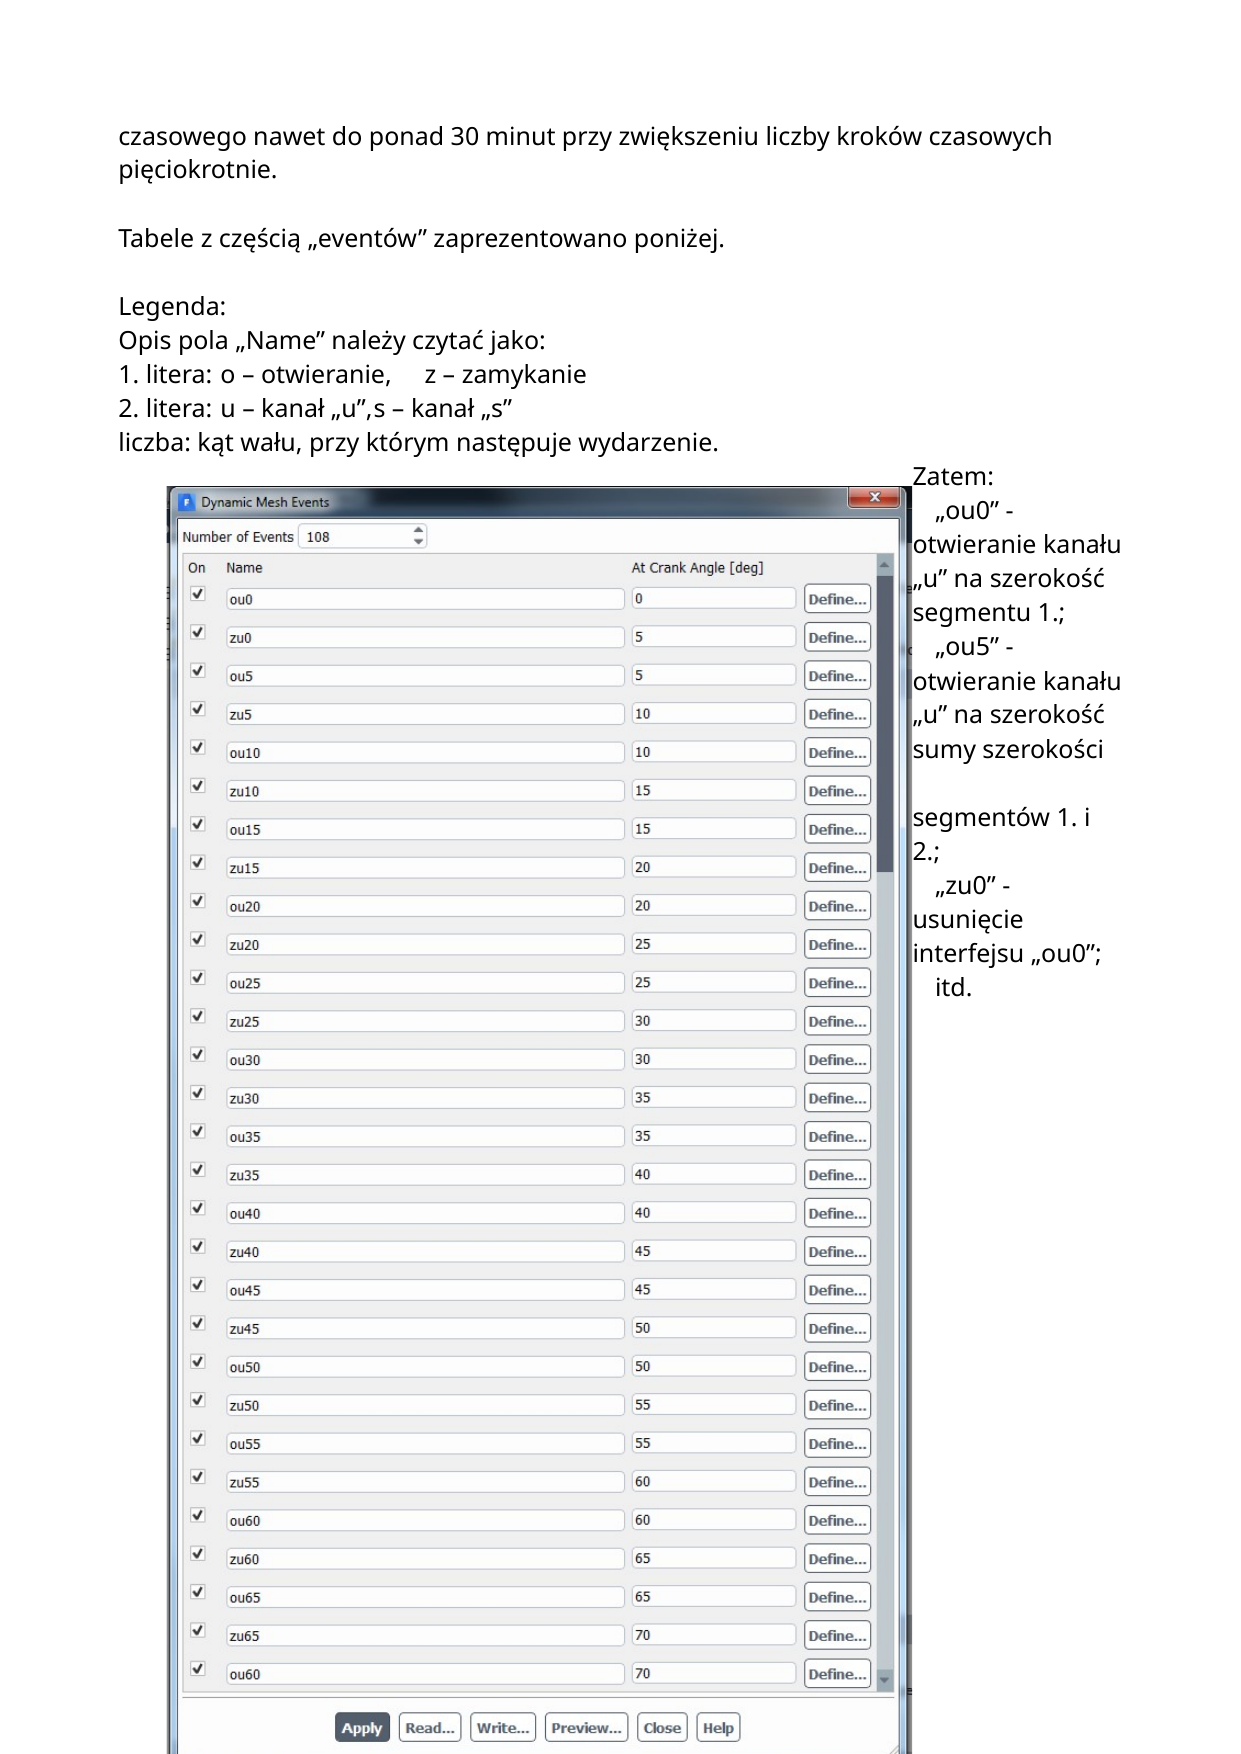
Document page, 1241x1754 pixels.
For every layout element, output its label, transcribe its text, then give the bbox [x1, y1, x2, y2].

text [118, 970, 166, 1004]
text 2. litera: u – kanał „u”, s – kanał „s” [118, 391, 1122, 425]
text Opis pola „Name” należy czytać jako: [118, 322, 1122, 357]
picture [166, 486, 913, 1754]
text segmentów 1. i 2.; [913, 765, 1122, 867]
text „zu0” - usunięcie interfejsu „ou0”; [913, 867, 1122, 970]
text itd. [913, 970, 1122, 1004]
text [118, 493, 166, 629]
text [118, 629, 166, 765]
text „ou0” - otwieranie kanału „u” na szerokość segmentu 1.; [913, 493, 1122, 629]
text [118, 867, 166, 970]
text 1. litera: o – otwieranie, z – zamykanie [118, 357, 1122, 391]
text „ou5” - otwieranie kanału „u” na szerokość sumy szerokości [913, 629, 1122, 765]
text [118, 765, 166, 867]
text Zatem: [118, 459, 1122, 493]
text czasowego nawet do ponad 30 minut przy zwiększeniu liczby kroków czasowych pięciokrotnie. [118, 118, 1122, 186]
text Tabele z częścią „eventów” zaprezentowano poniżej. [118, 220, 1122, 254]
text Legenda: [118, 288, 1122, 322]
text liczba: kąt wału, przy którym następuje wydarzenie. [118, 425, 1122, 459]
